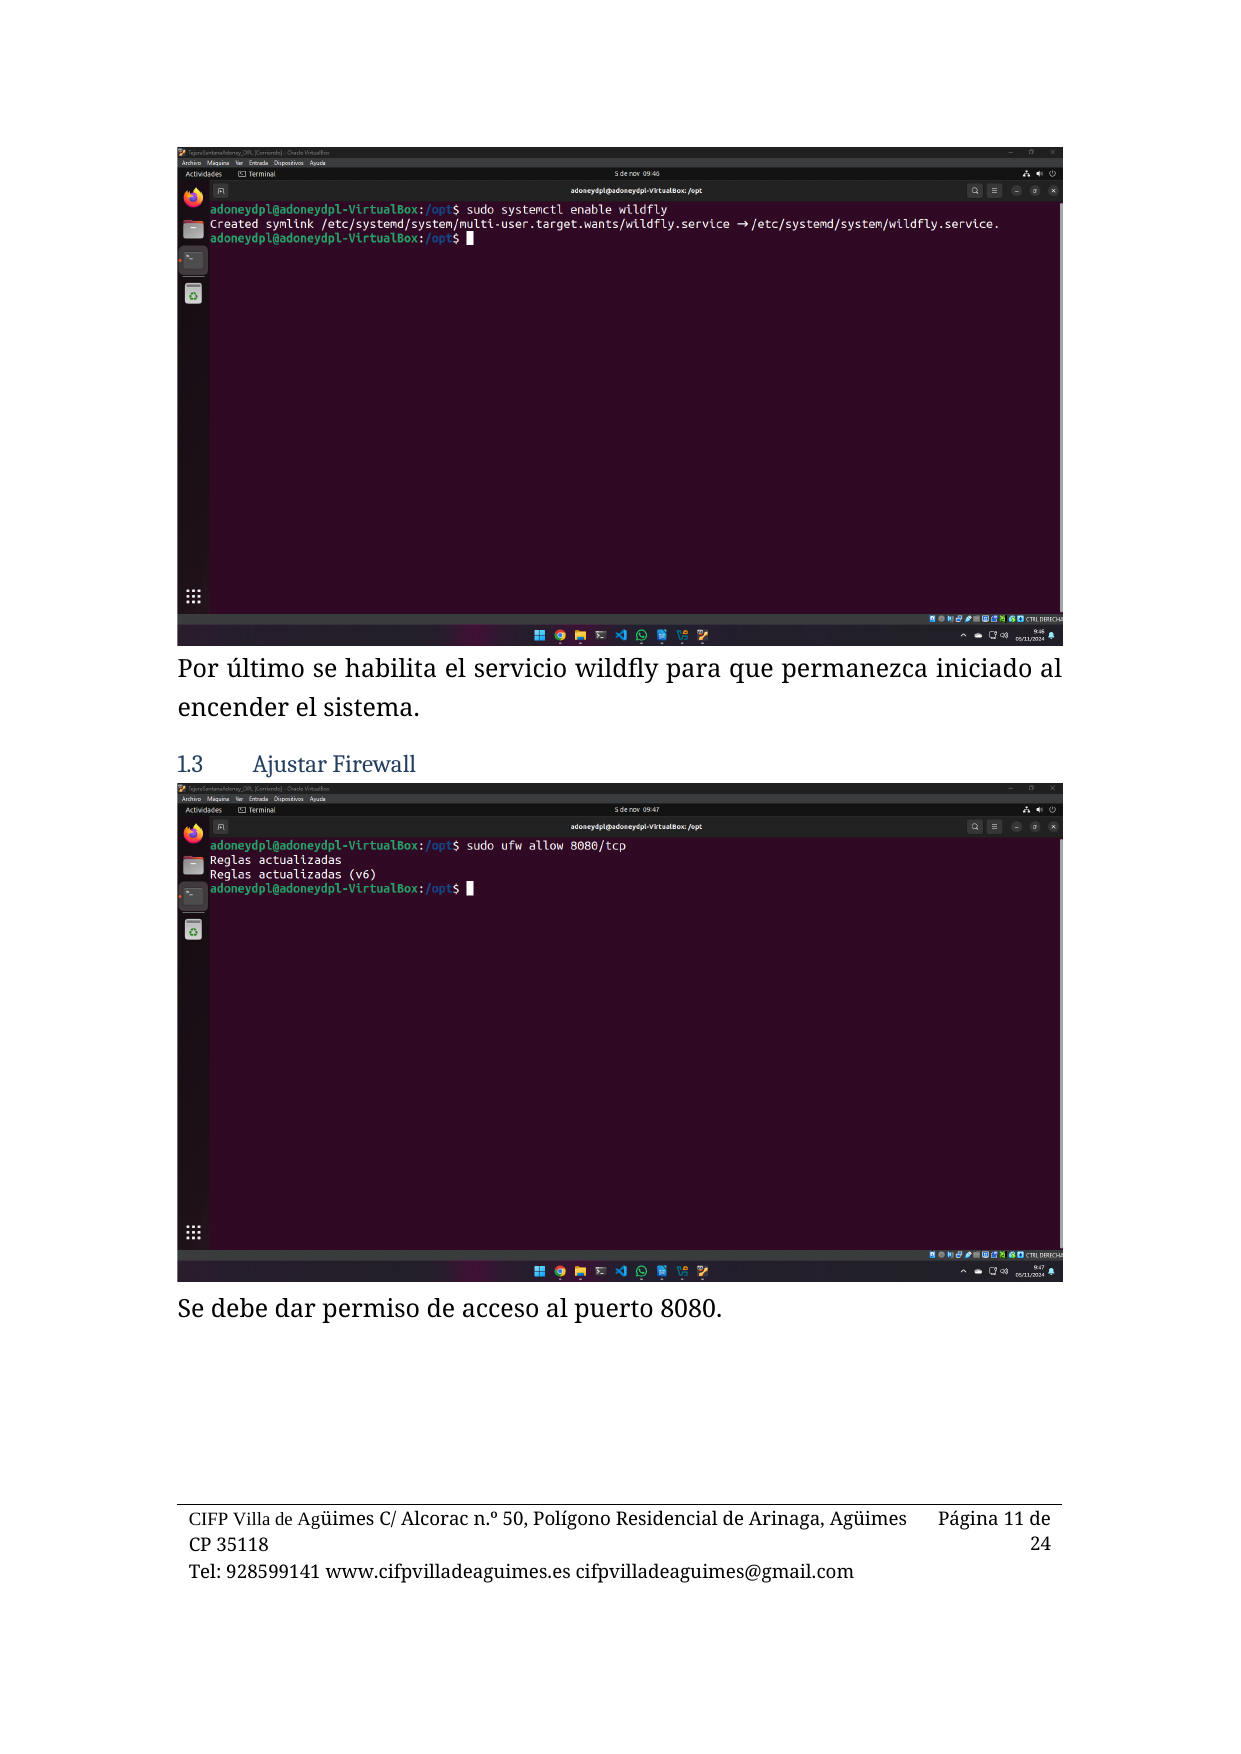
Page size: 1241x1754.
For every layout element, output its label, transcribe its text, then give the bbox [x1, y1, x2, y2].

picture [177, 147, 1063, 646]
picture [177, 783, 1063, 1282]
subtitle Ajustar Firewall [177, 750, 1063, 779]
text Por último se habilita el servicio wildfly para que permanezca iniciado al encender el sistema. [177, 646, 1063, 724]
text Se debe dar permiso de acceso al puerto 8080. [177, 1282, 1063, 1325]
